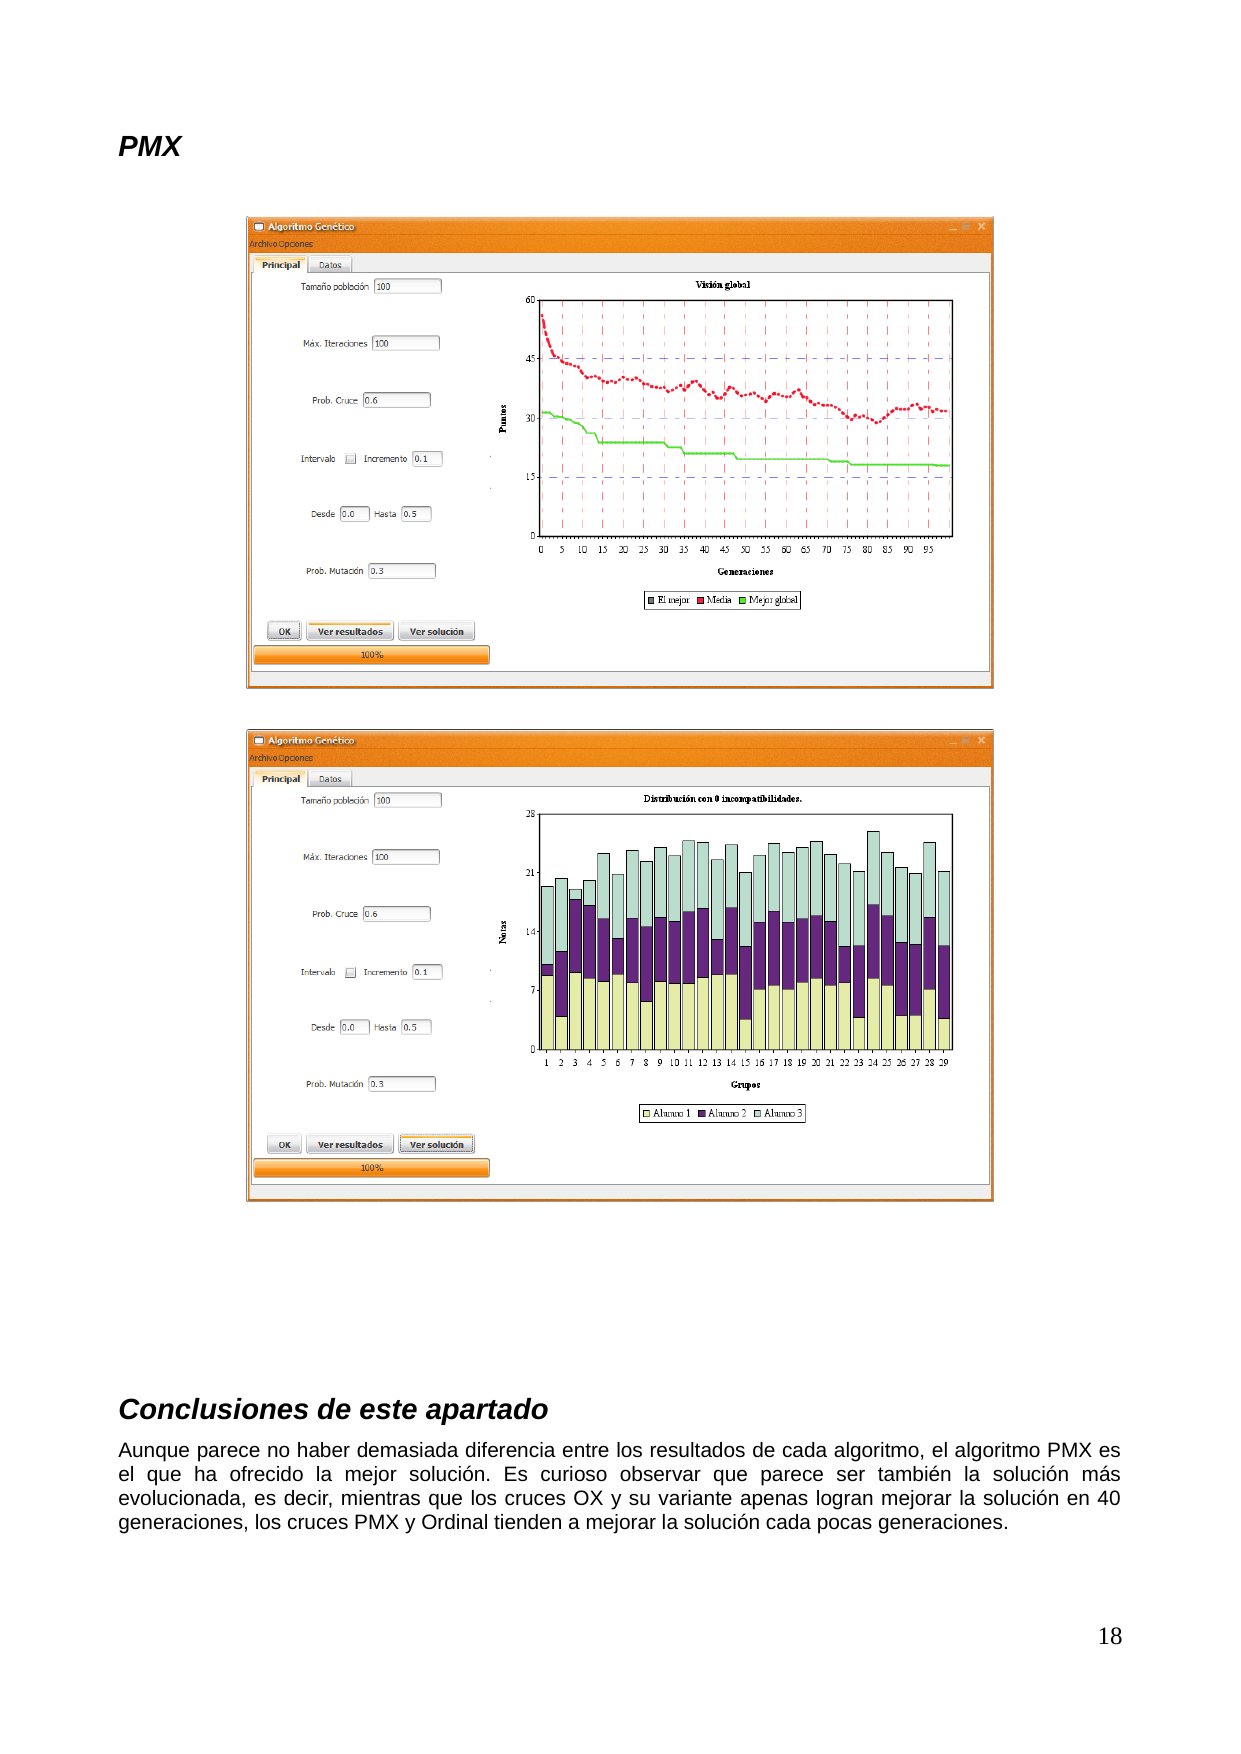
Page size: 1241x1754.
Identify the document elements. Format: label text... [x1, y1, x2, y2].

subtitle Conclusiones de este apartado [118, 1392, 1122, 1426]
text Aunque parece no haber demasiada diferencia entre los resultados de cada algoritmo, el algoritmo PMX es el que ha ofrecido la mejor solución. Es curioso observar que parece ser también la solución más evolucionada, es decir, mientras que los cruces OX y su variante apenas logran mejorar la solución en 40 generaciones, los cruces PMX y Ordinal tienden a mejorar la solución cada pocas generaciones. [118, 1438, 1122, 1534]
subtitle PMX [118, 129, 1122, 162]
